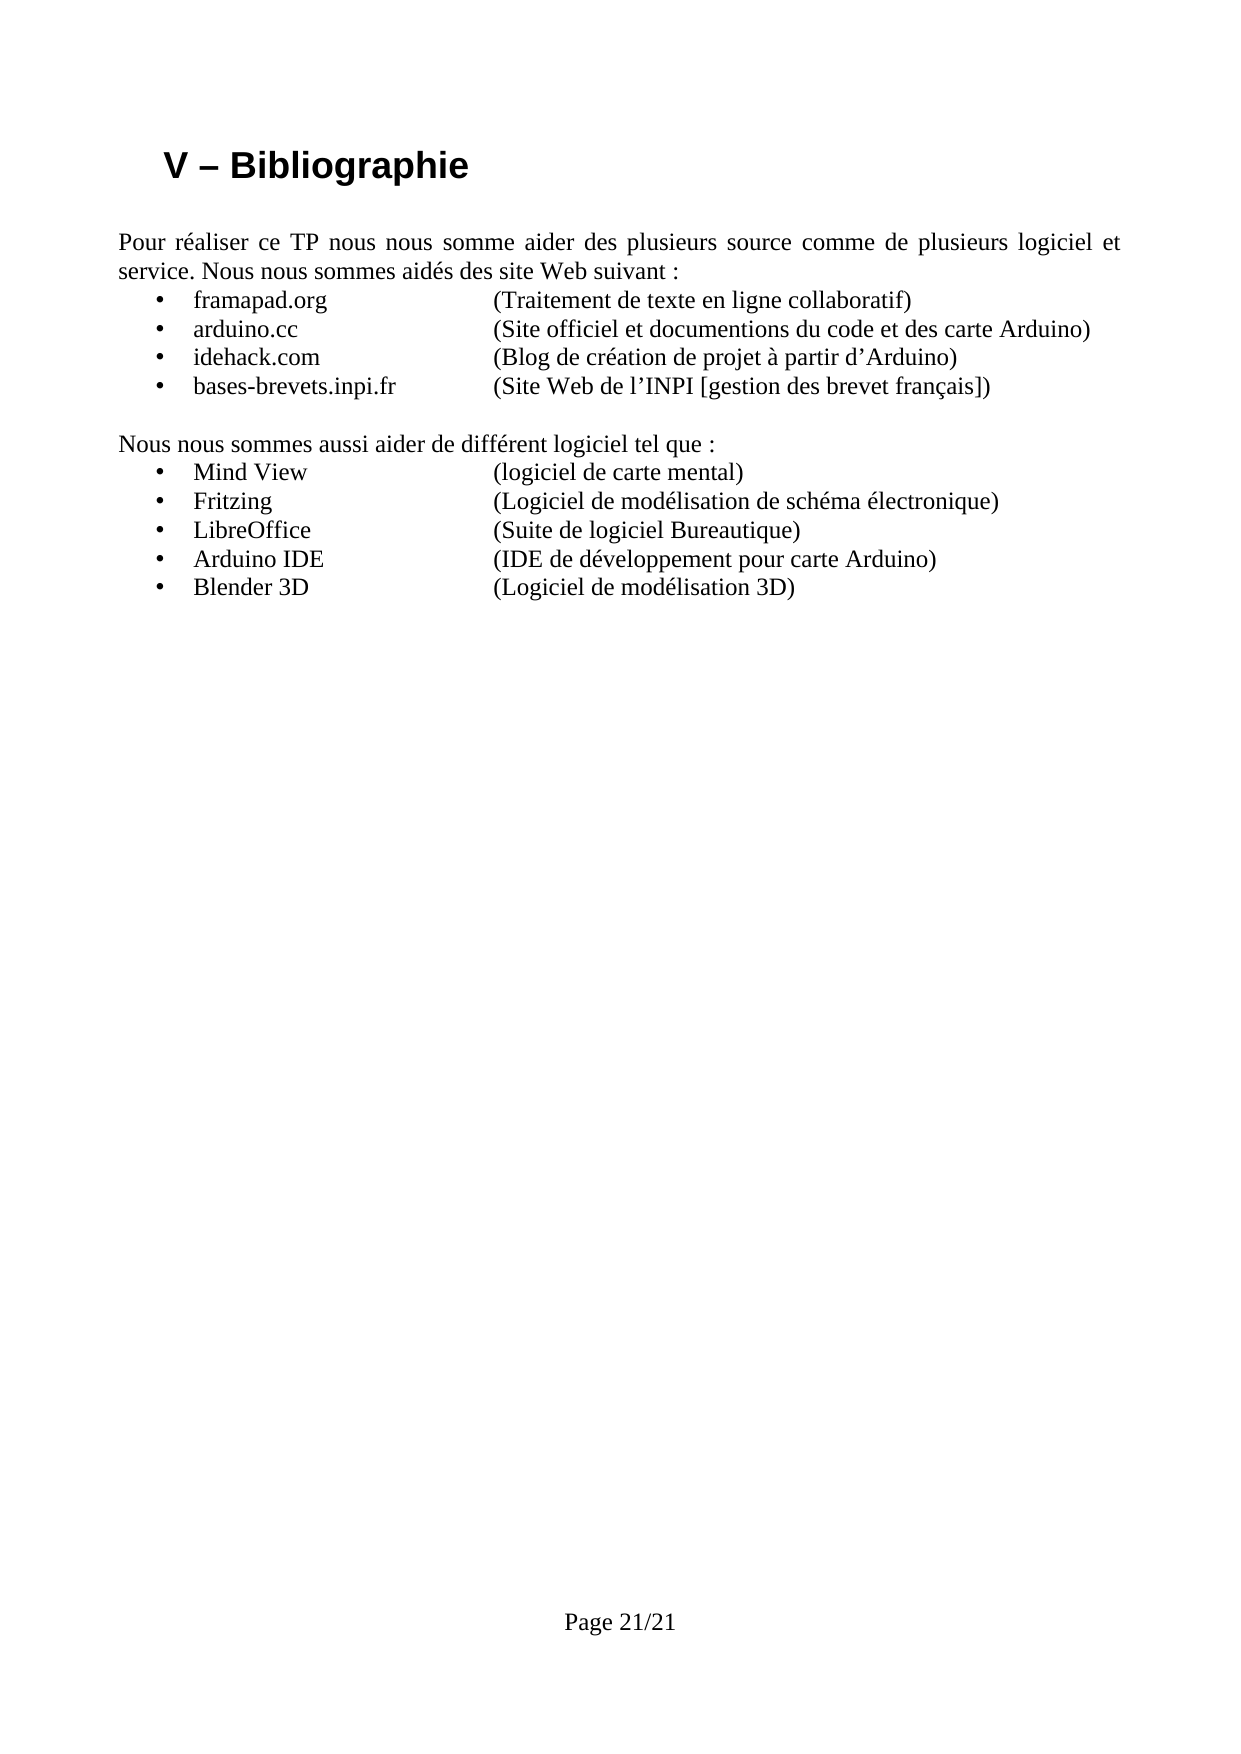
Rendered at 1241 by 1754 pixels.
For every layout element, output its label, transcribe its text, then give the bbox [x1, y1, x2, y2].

list framapad.org (Traitement de texte en ligne collaboratif) [156, 285, 1122, 314]
text Pour réaliser ce TP nous nous somme aider des plusieurs source comme de plusieurs logiciel et service. Nous nous sommes aidés des site Web suivant : [118, 227, 1122, 285]
list Blender 3D (Logiciel de modélisation 3D) [156, 572, 1122, 601]
text Nous nous sommes aussi aider de différent logiciel tel que : [118, 429, 1122, 457]
list bases-brevets.inpi.fr (Site Web de l’INPI [gestion des brevet français]) [156, 371, 1122, 400]
list Mind View (logiciel de carte mental) [156, 457, 1122, 486]
list Fritzing (Logiciel de modélisation de schéma électronique) [156, 486, 1122, 515]
list Arduino IDE (IDE de développement pour carte Arduino) [156, 544, 1122, 572]
list arduino.cc (Site officiel et documentions du code et des carte Arduino) [156, 314, 1122, 342]
list idehack.com (Blog de création de projet à partir d’Arduino) [156, 342, 1122, 371]
list LibreOffice (Suite de logiciel Bureautique) [156, 515, 1122, 544]
subtitle V – Bibliographie [118, 143, 1122, 186]
